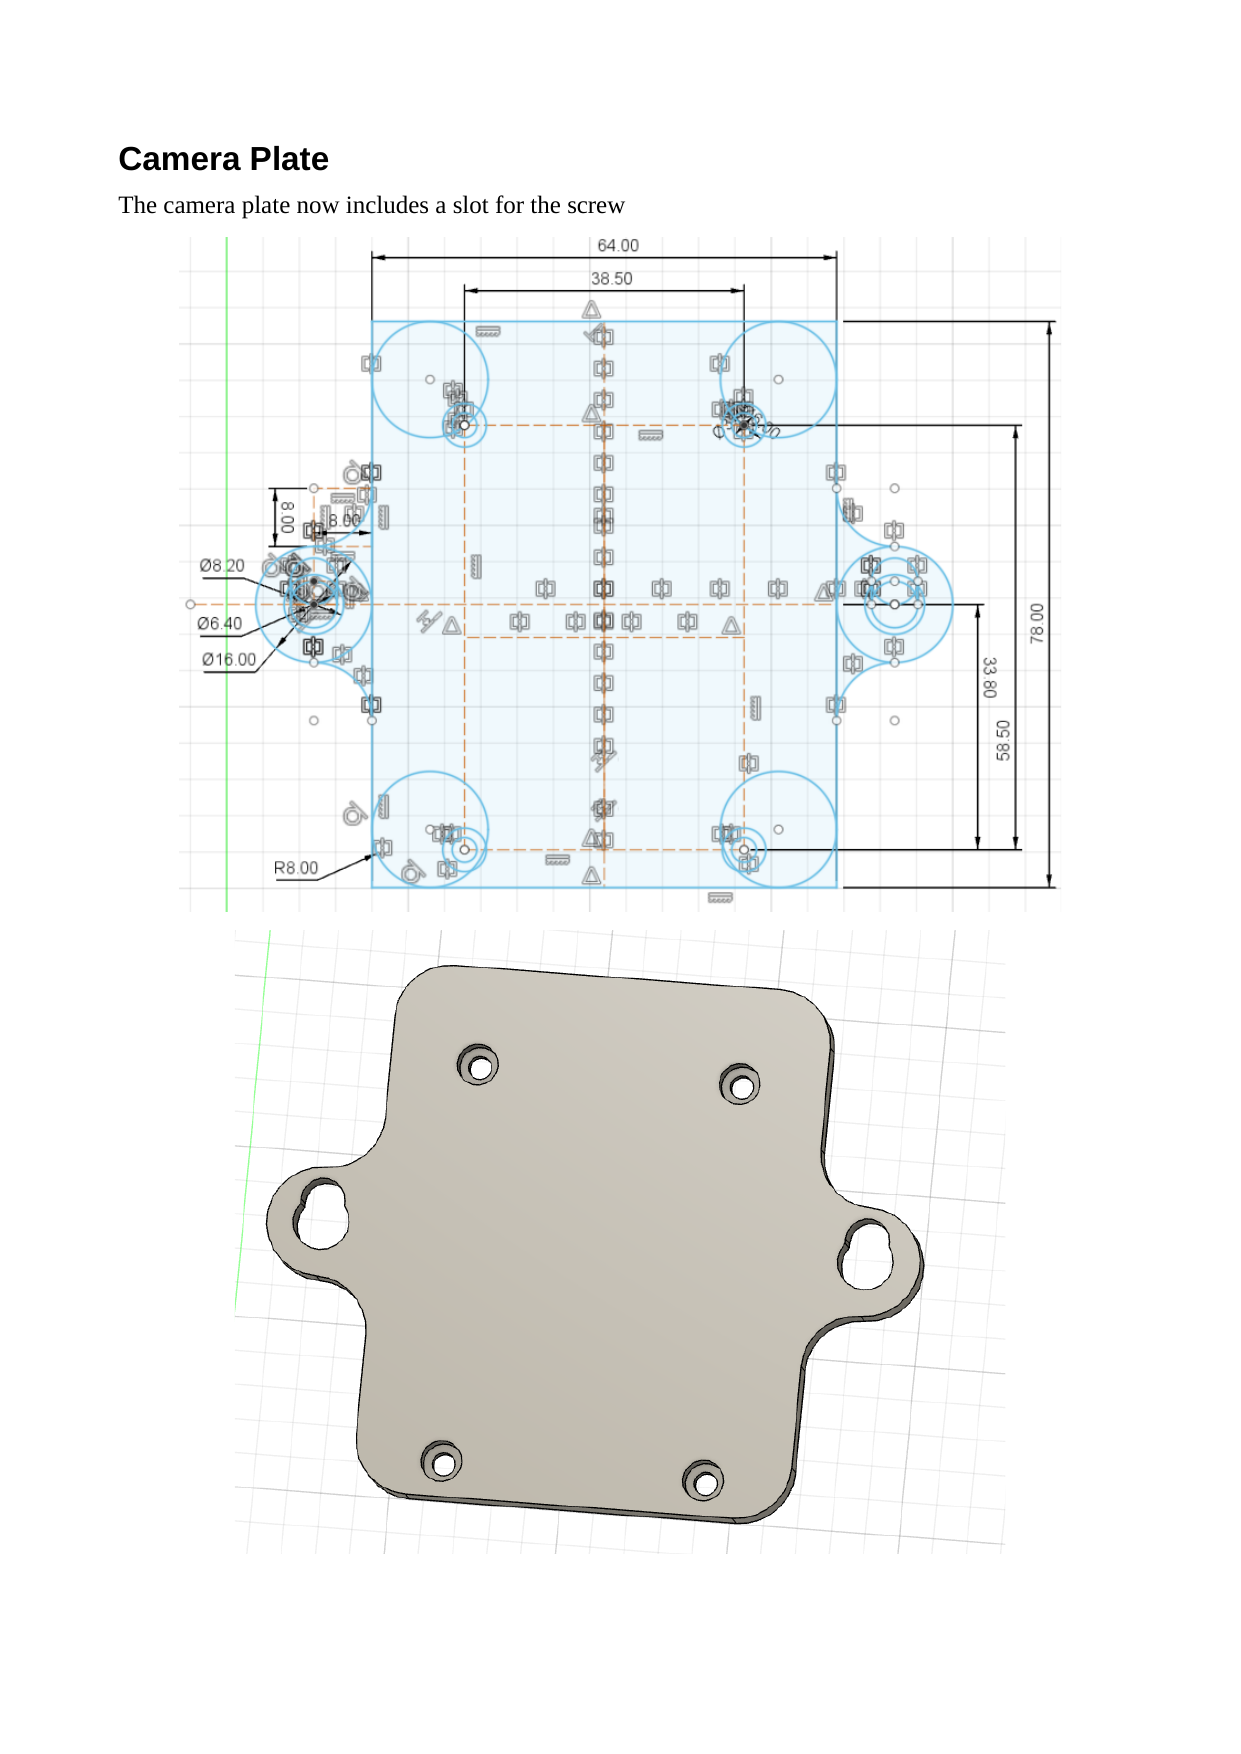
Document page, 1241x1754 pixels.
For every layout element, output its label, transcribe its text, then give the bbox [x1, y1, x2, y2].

subtitle Camera Plate [118, 139, 1122, 177]
text The camera plate now includes a slot for the screw [118, 190, 1122, 219]
picture [179, 237, 1062, 912]
picture [234, 930, 1006, 1554]
